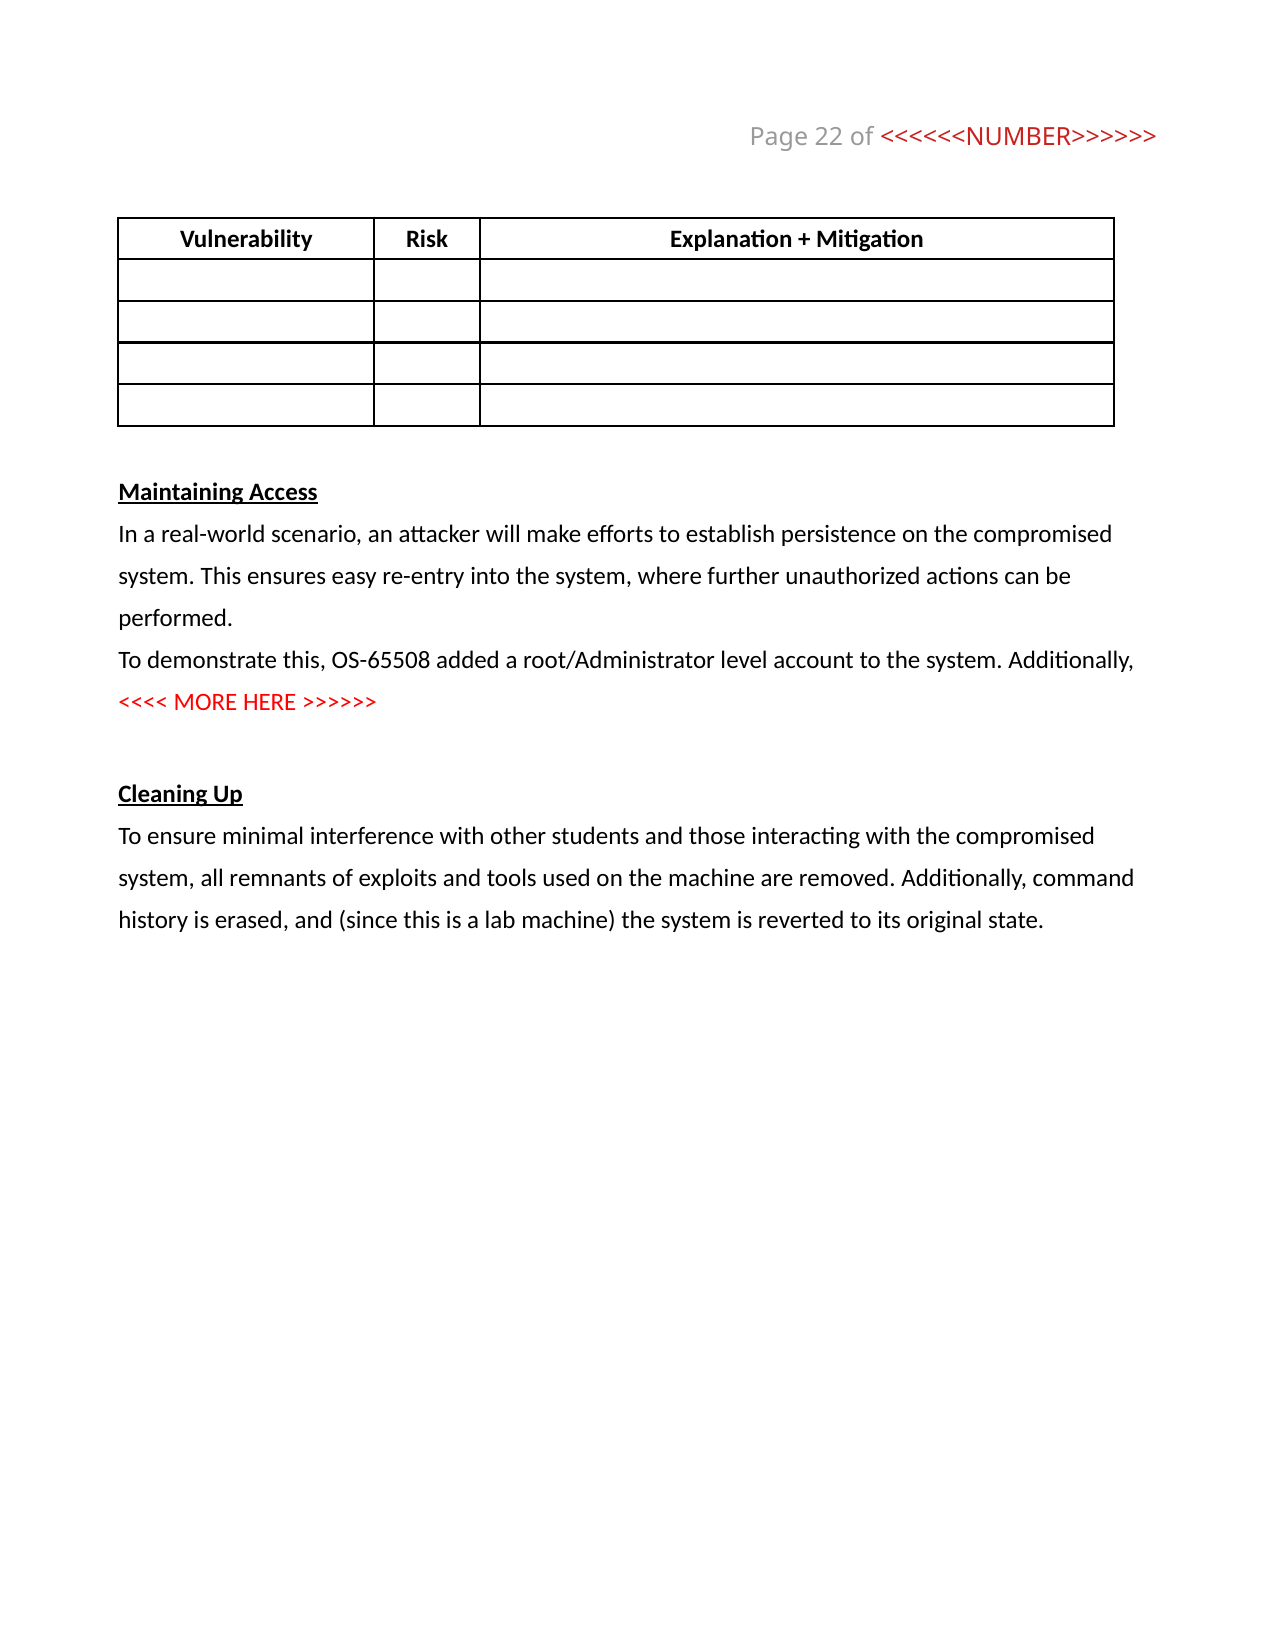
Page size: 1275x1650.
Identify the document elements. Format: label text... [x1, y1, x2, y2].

text Maintaining Access [118, 476, 1157, 507]
table_cell [119, 260, 373, 300]
table_cell [481, 260, 1113, 300]
table_cell [119, 302, 373, 341]
table_cell [375, 344, 479, 383]
text To ensure minimal interference with other students and those interacting with the compromised system, all remnants of exploits and tools used on the machine are removed. Additionally, command history is erased, and (since this is a lab machine) the system is reverted to its original state. [118, 820, 1157, 935]
table_cell [375, 302, 479, 341]
text In a real-world scenario, an attacker will make efforts to establish persistence on the compromised system. This ensures easy re-entry into the system, where further unauthorized actions can be performed. To demonstrate this, OS-65508 added a root/Administrator level account to the system. Additionally, <<<< MORE HERE >>>>>> [118, 518, 1157, 717]
text Cleaning Up [118, 778, 1157, 809]
table_cell [481, 344, 1113, 383]
table_cell [375, 385, 479, 424]
table_cell [119, 385, 373, 424]
table_header Vulnerability [119, 219, 373, 258]
table_header Explanation + Mitigation [481, 219, 1113, 258]
table_cell [375, 260, 479, 300]
table_cell [119, 344, 373, 383]
table_cell [481, 302, 1113, 341]
table_header Risk [375, 219, 479, 258]
table_cell [481, 385, 1113, 424]
